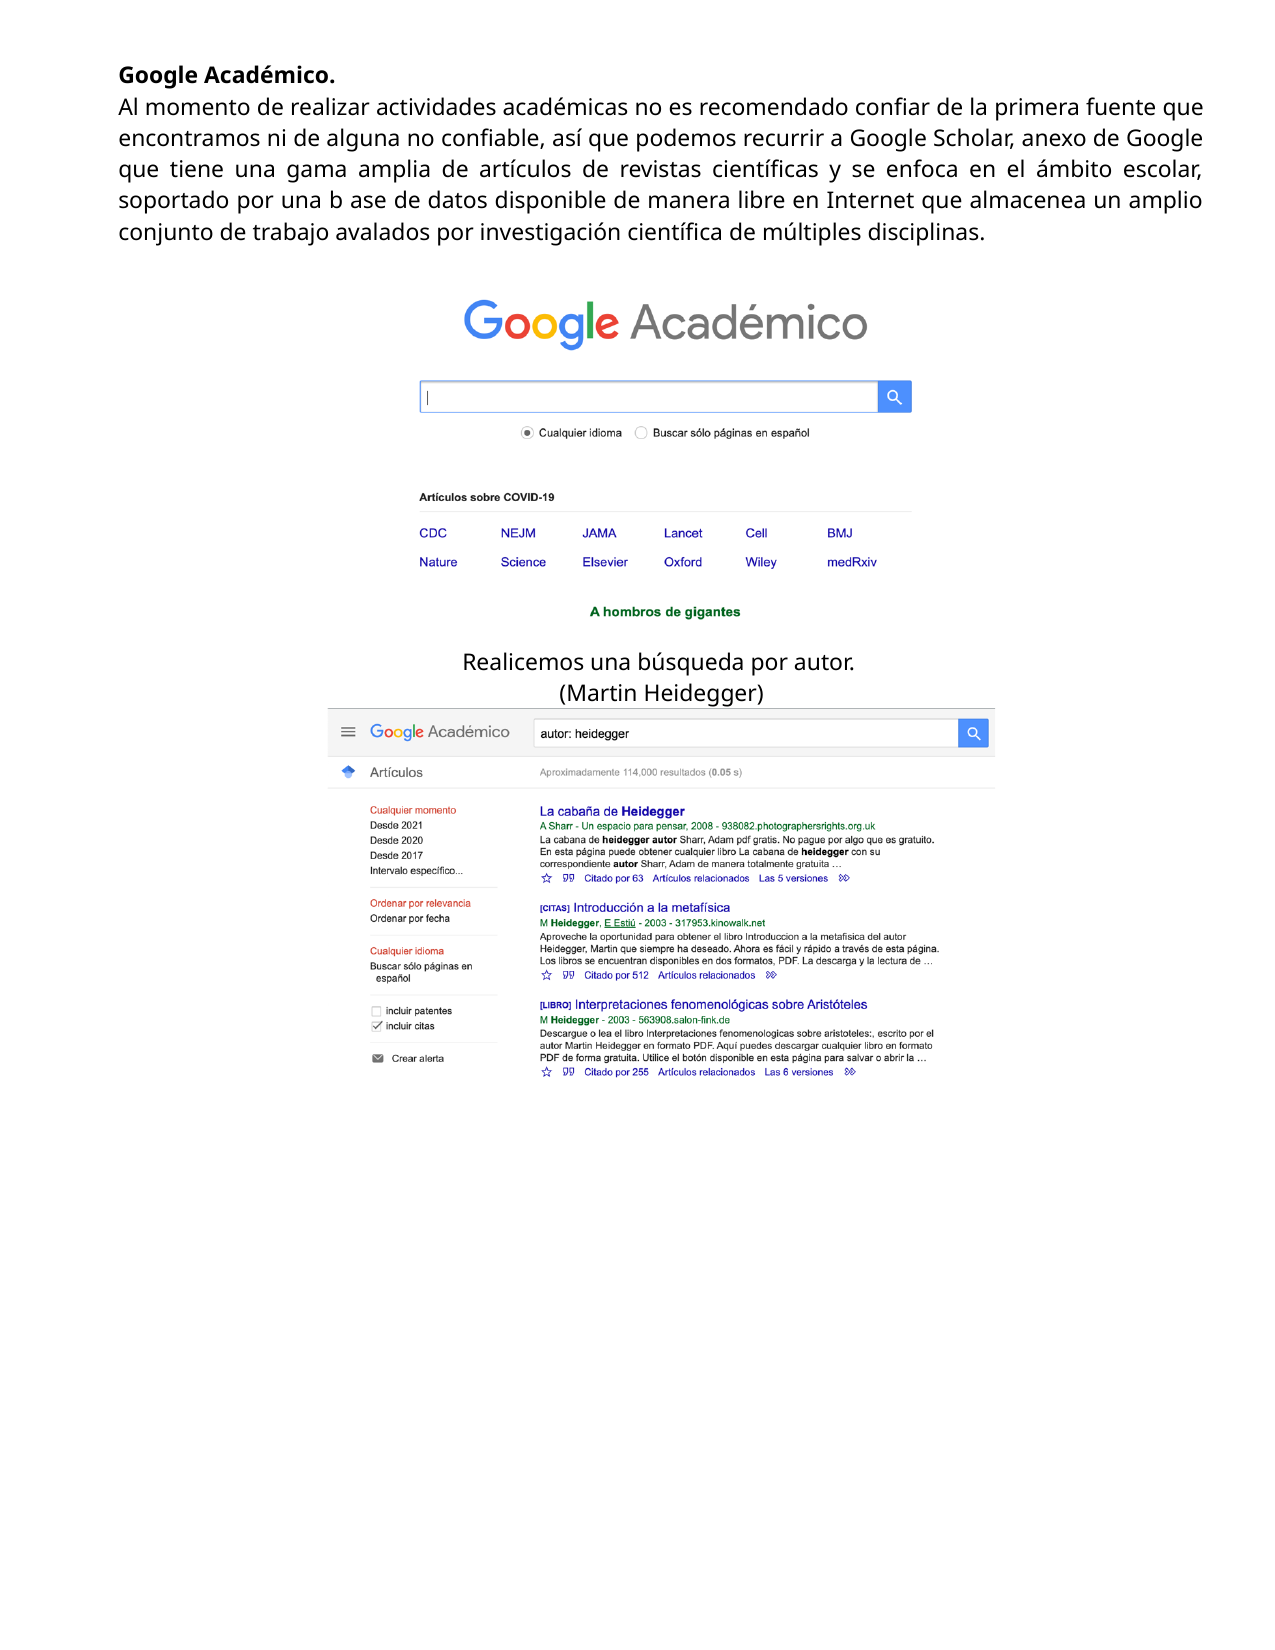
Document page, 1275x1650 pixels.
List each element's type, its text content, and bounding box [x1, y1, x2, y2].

text Al momento de realizar actividades académicas no es recomendado confiar de la primera fuente que encontramos ni de alguna no confiable, así que podemos recurrir a Google Scholar, anexo de Google que tiene una gama amplia de artículos de revistas científicas y se enfoca en el ámbito escolar, soportado por una b ase de datos disponible de manera libre en Internet que almacenea un amplio conjunto de trabajo avalados por investigación científica de múltiples disciplinas. [118, 90, 1205, 247]
text Realicemos una búsqueda por autor. [118, 646, 1205, 677]
text Google Académico. [118, 59, 1205, 90]
text (Martin Heidegger) [118, 677, 1205, 708]
